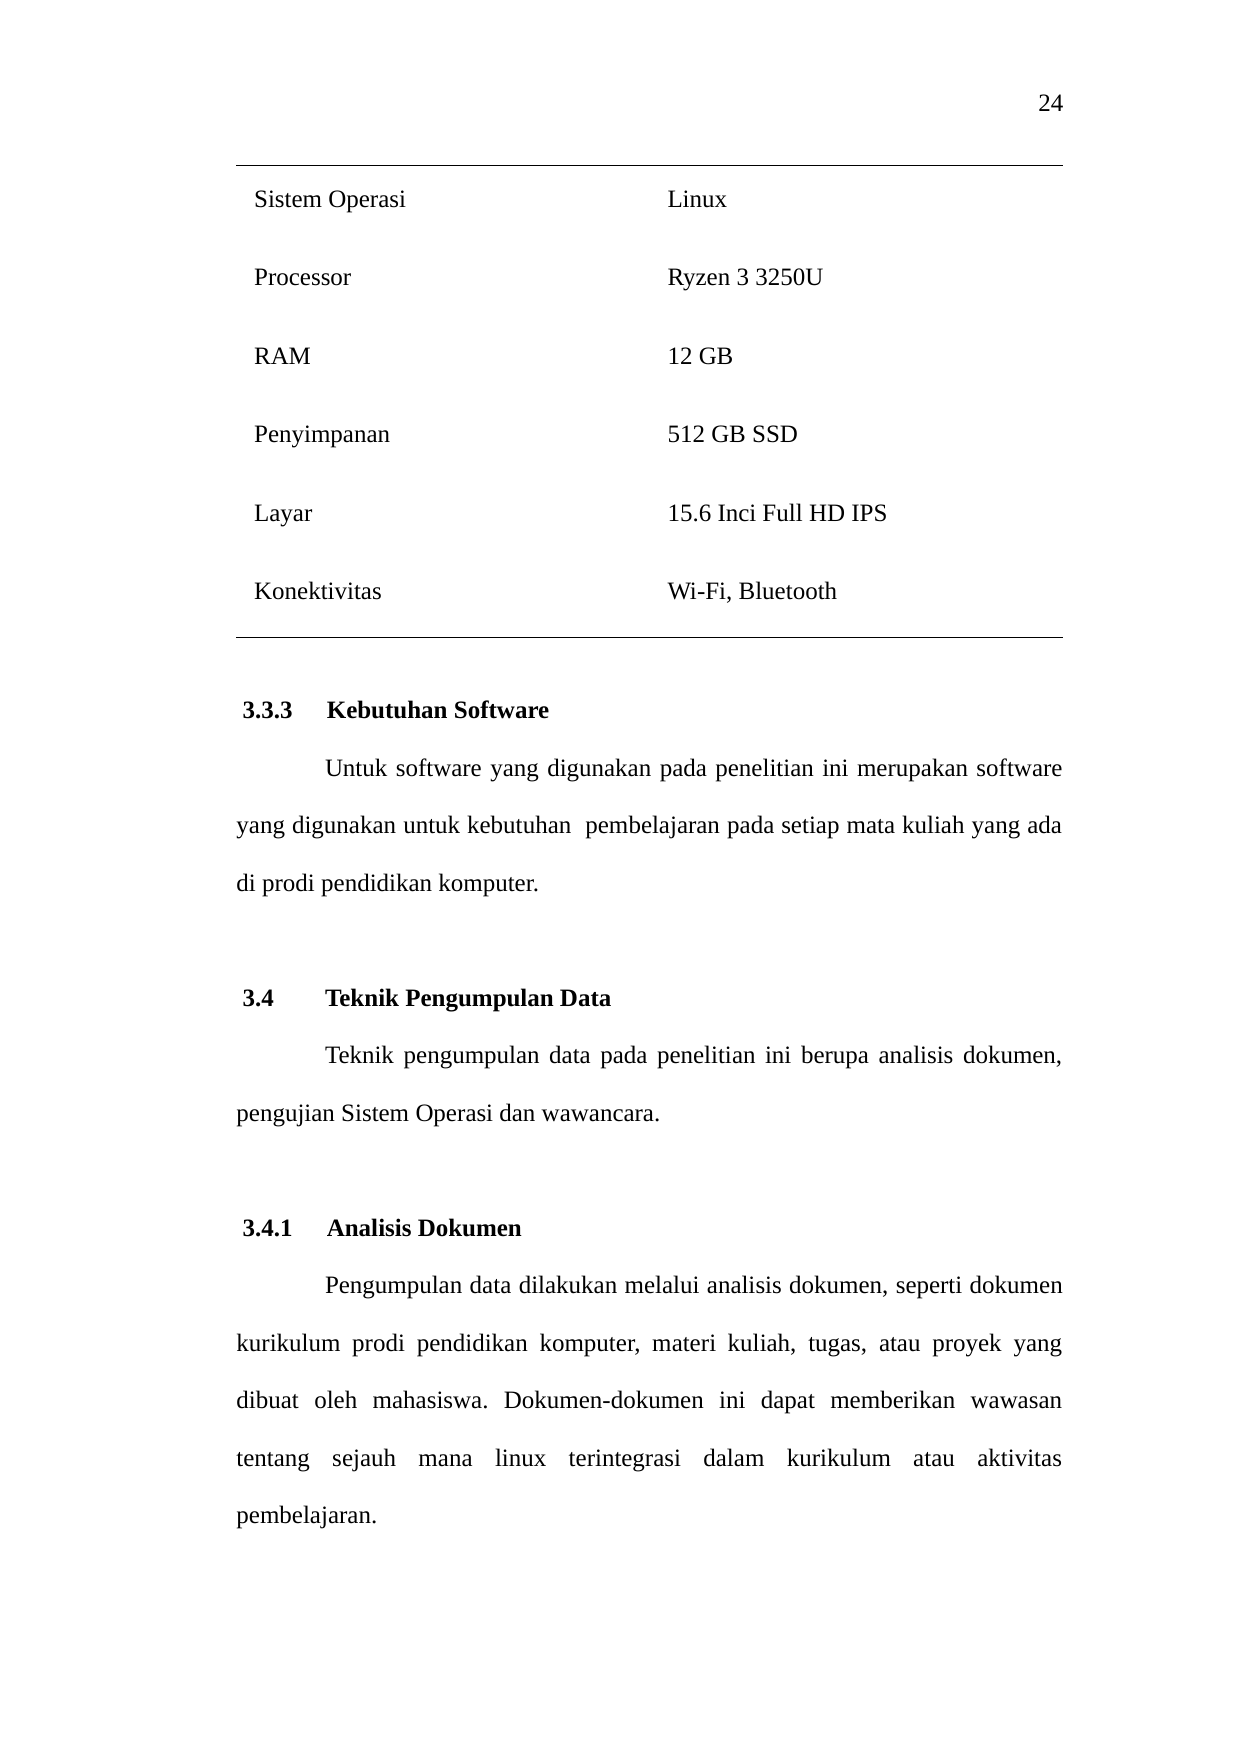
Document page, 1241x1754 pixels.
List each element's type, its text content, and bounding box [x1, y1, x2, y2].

table_cell Sistem Operasi [236, 166, 649, 245]
table_cell Linux [650, 166, 1063, 245]
subtitle Kebutuhan Software [236, 696, 1063, 724]
table_cell Penyimpanan [236, 402, 649, 480]
subtitle Analisis Dokumen [236, 1213, 1063, 1242]
text Untuk software yang digunakan pada penelitian ini merupakan software yang digunakan untuk kebutuhan pembelajaran pada setiap mata kuliah yang ada di prodi pendidikan komputer. [236, 753, 1063, 897]
text Pengumpulan data dilakukan melalui analisis dokumen, seperti dokumen kurikulum prodi pendidikan komputer, materi kuliah, tugas, atau proyek yang dibuat oleh mahasiswa. Dokumen-dokumen ini dapat memberikan wawasan tentang sejauh mana linux terintegrasi dalam kurikulum atau aktivitas pembelajaran. [236, 1271, 1063, 1529]
table_cell RAM [236, 323, 649, 402]
table_cell Konektivitas [236, 559, 649, 637]
table_cell Processor [236, 245, 649, 323]
table_cell 15.6 Inci Full HD IPS [650, 480, 1063, 558]
subtitle Teknik Pengumpulan Data [236, 983, 1063, 1012]
table_cell Layar [236, 480, 649, 558]
table_cell 512 GB SSD [650, 402, 1063, 480]
text Teknik pengumpulan data pada penelitian ini berupa analisis dokumen, pengujian Sistem Operasi dan wawancara. [236, 1041, 1063, 1127]
table_cell 12 GB [650, 323, 1063, 402]
table_cell Ryzen 3 3250U [650, 245, 1063, 323]
table_cell Wi-Fi, Bluetooth [650, 559, 1063, 637]
